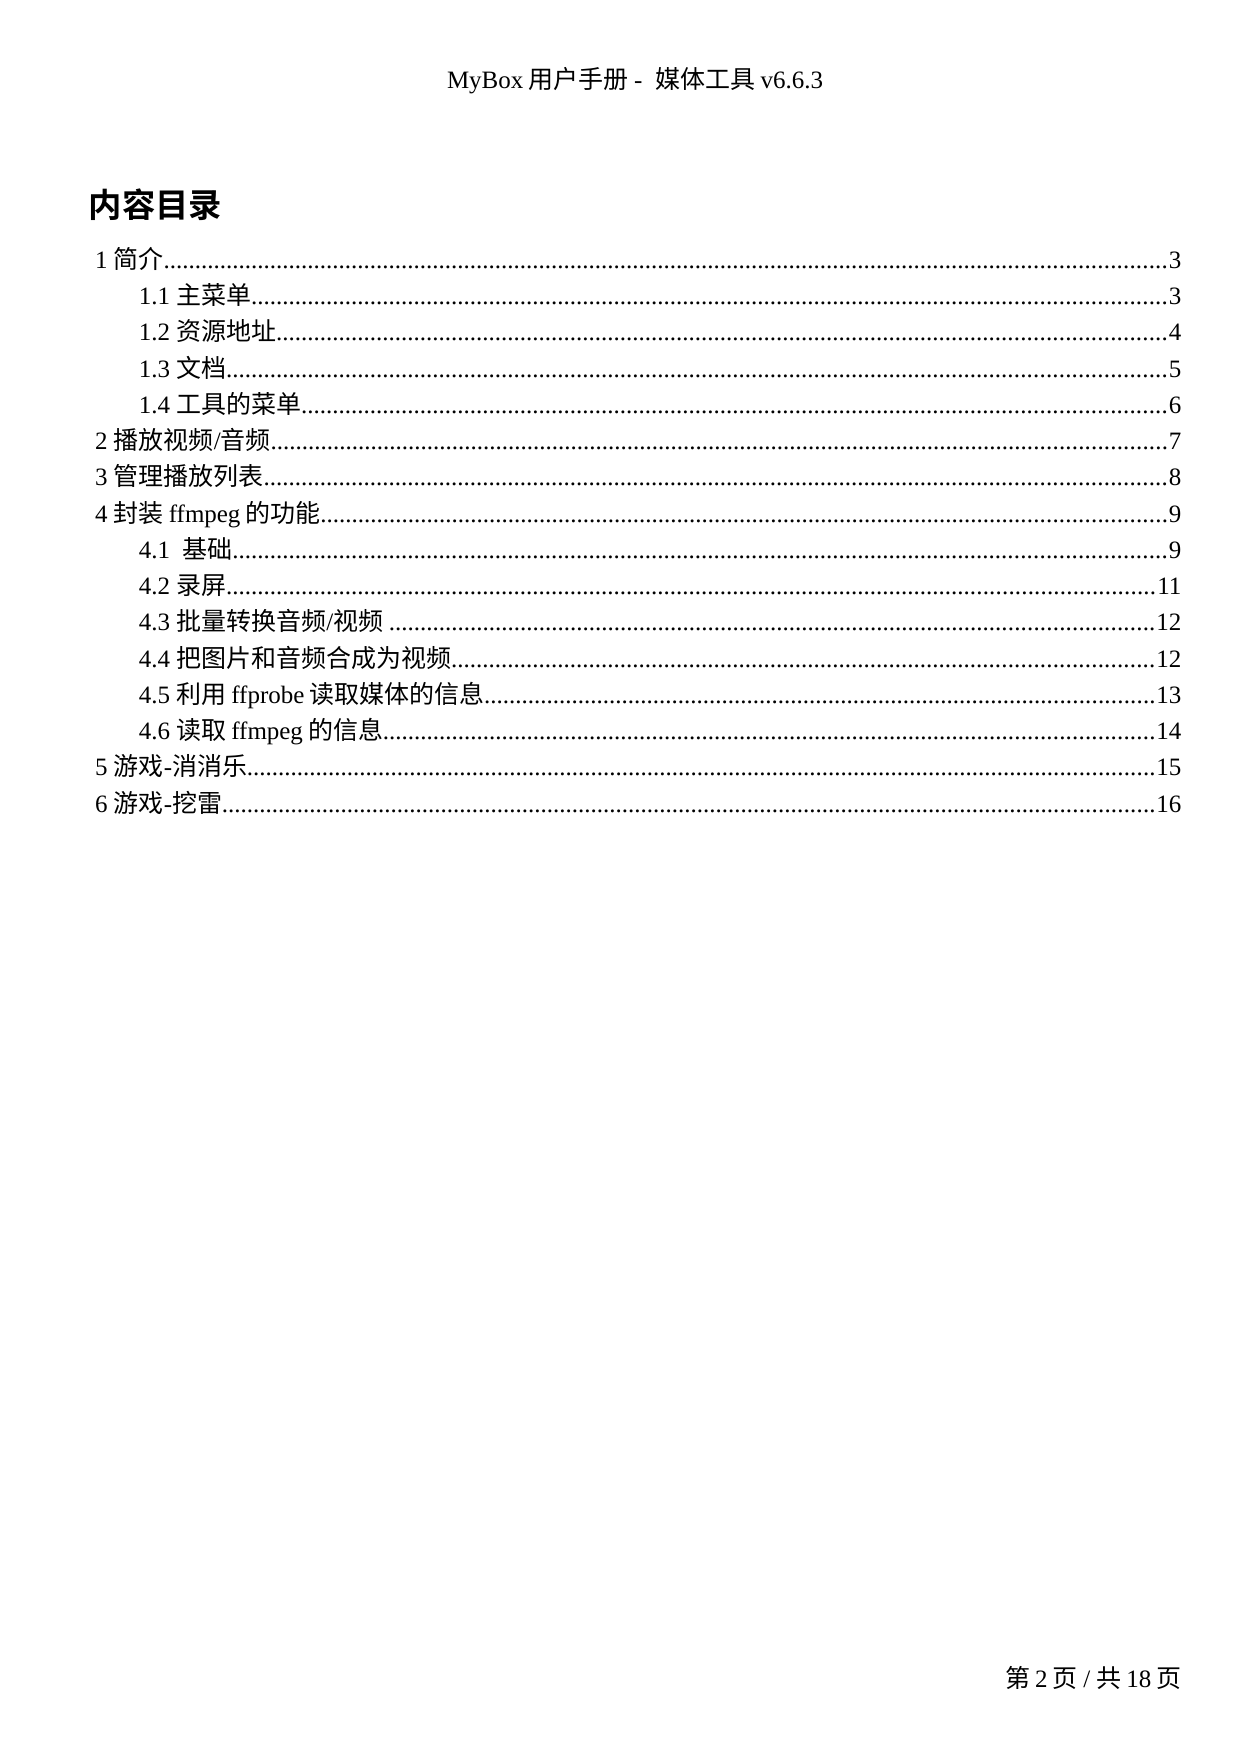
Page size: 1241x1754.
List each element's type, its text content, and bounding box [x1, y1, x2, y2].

text 6 游戏-挖雷 16 [88, 783, 1181, 819]
text 1.1 主菜单 3 [132, 276, 1181, 312]
text 1.4 工具的菜单 6 [132, 384, 1181, 421]
text 5 游戏-消消乐 15 [88, 747, 1181, 783]
text 2 播放视频/音频 7 [88, 421, 1181, 457]
text 1 简介 3 [88, 239, 1181, 276]
text 4.1 基础 9 [132, 529, 1181, 566]
text 4.5 利用ffprobe读取媒体的信息 13 [132, 674, 1181, 711]
text 1.2 资源地址 4 [132, 312, 1181, 348]
text 4 封装ffmpeg的功能 9 [88, 493, 1181, 529]
text 3 管理播放列表 8 [88, 457, 1181, 493]
text 1.3 文档 5 [132, 348, 1181, 384]
text 4.2 录屏 11 [132, 566, 1181, 602]
text 4.6 读取ffmpeg的信息 14 [132, 711, 1181, 747]
subtitle 内容目录 [88, 178, 1181, 227]
text 4.3 批量转换音频/视频 12 [132, 602, 1181, 638]
text 4.4 把图片和音频合成为视频 12 [132, 638, 1181, 674]
